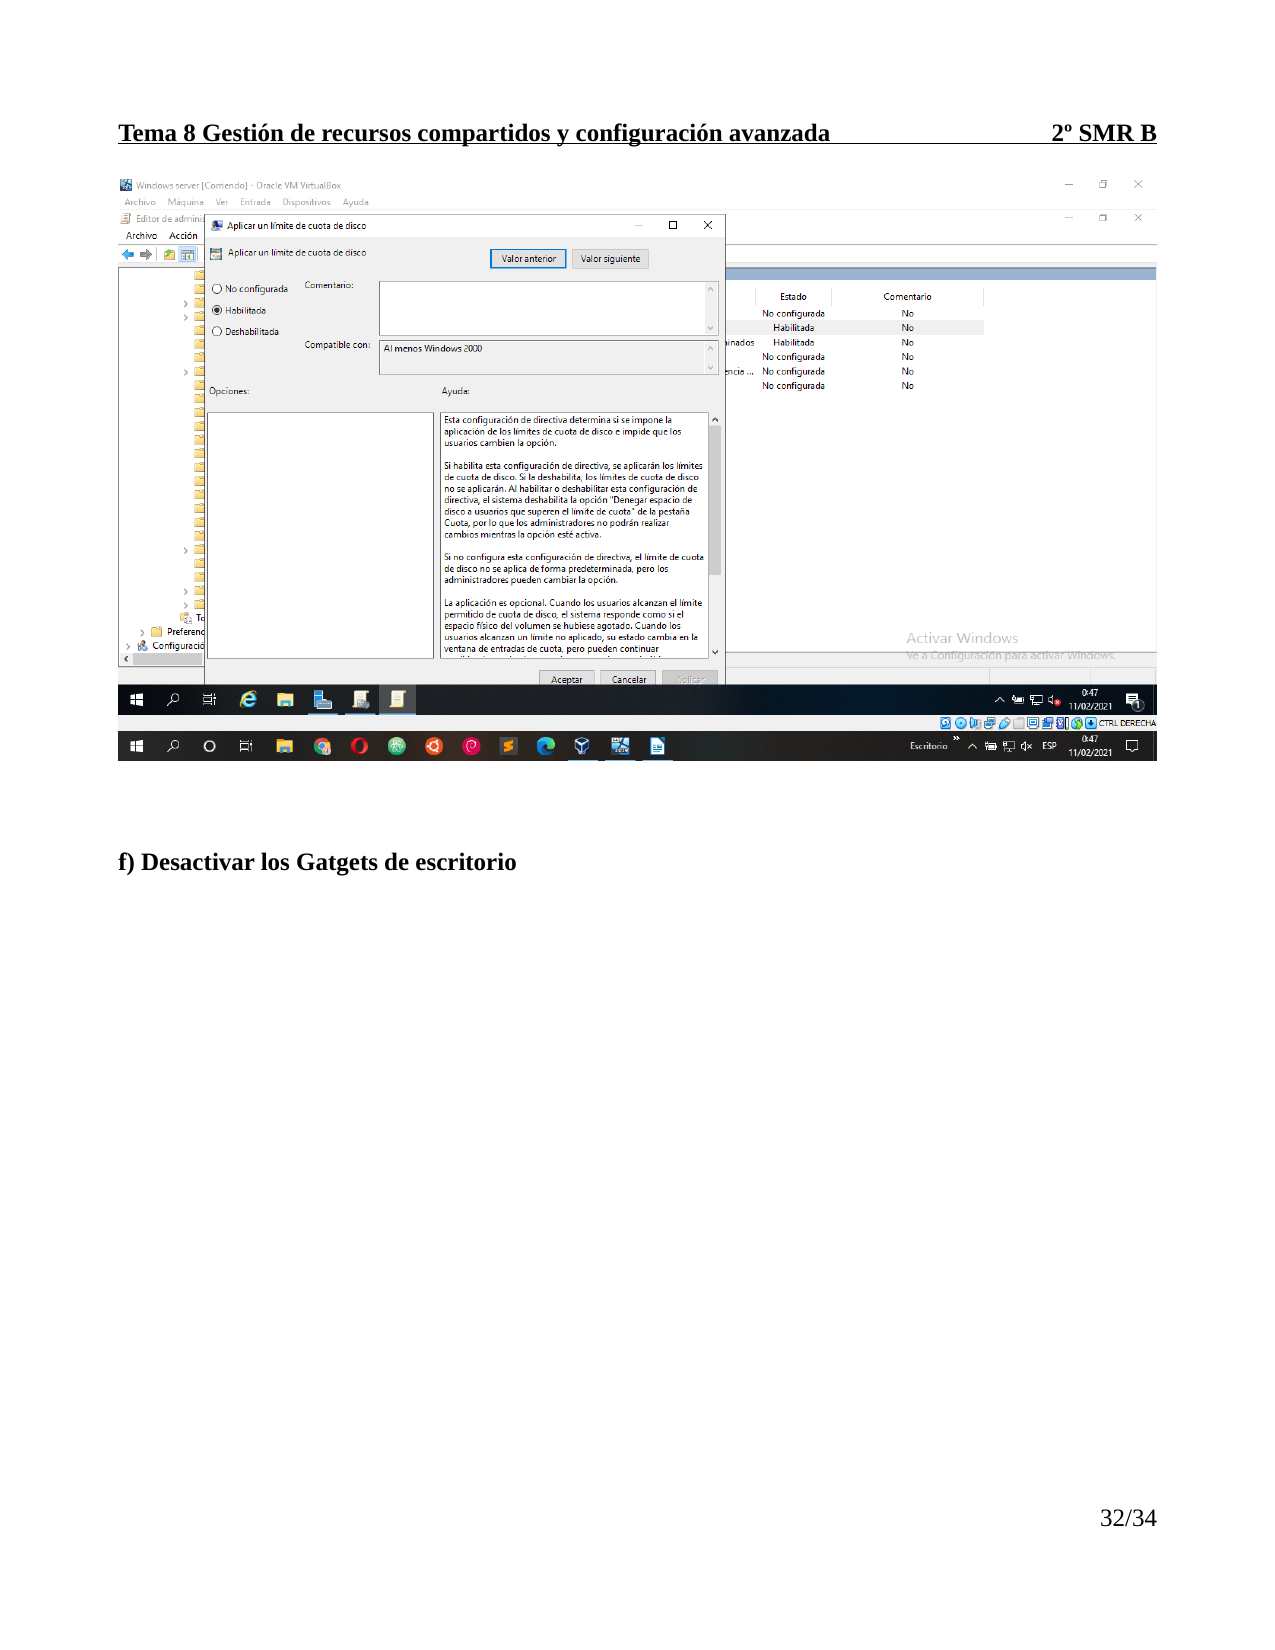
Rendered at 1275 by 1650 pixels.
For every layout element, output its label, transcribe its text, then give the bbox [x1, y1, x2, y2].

picture [118, 176, 1157, 761]
text f) Desactivar los Gatgets de escritorio [118, 847, 1157, 875]
